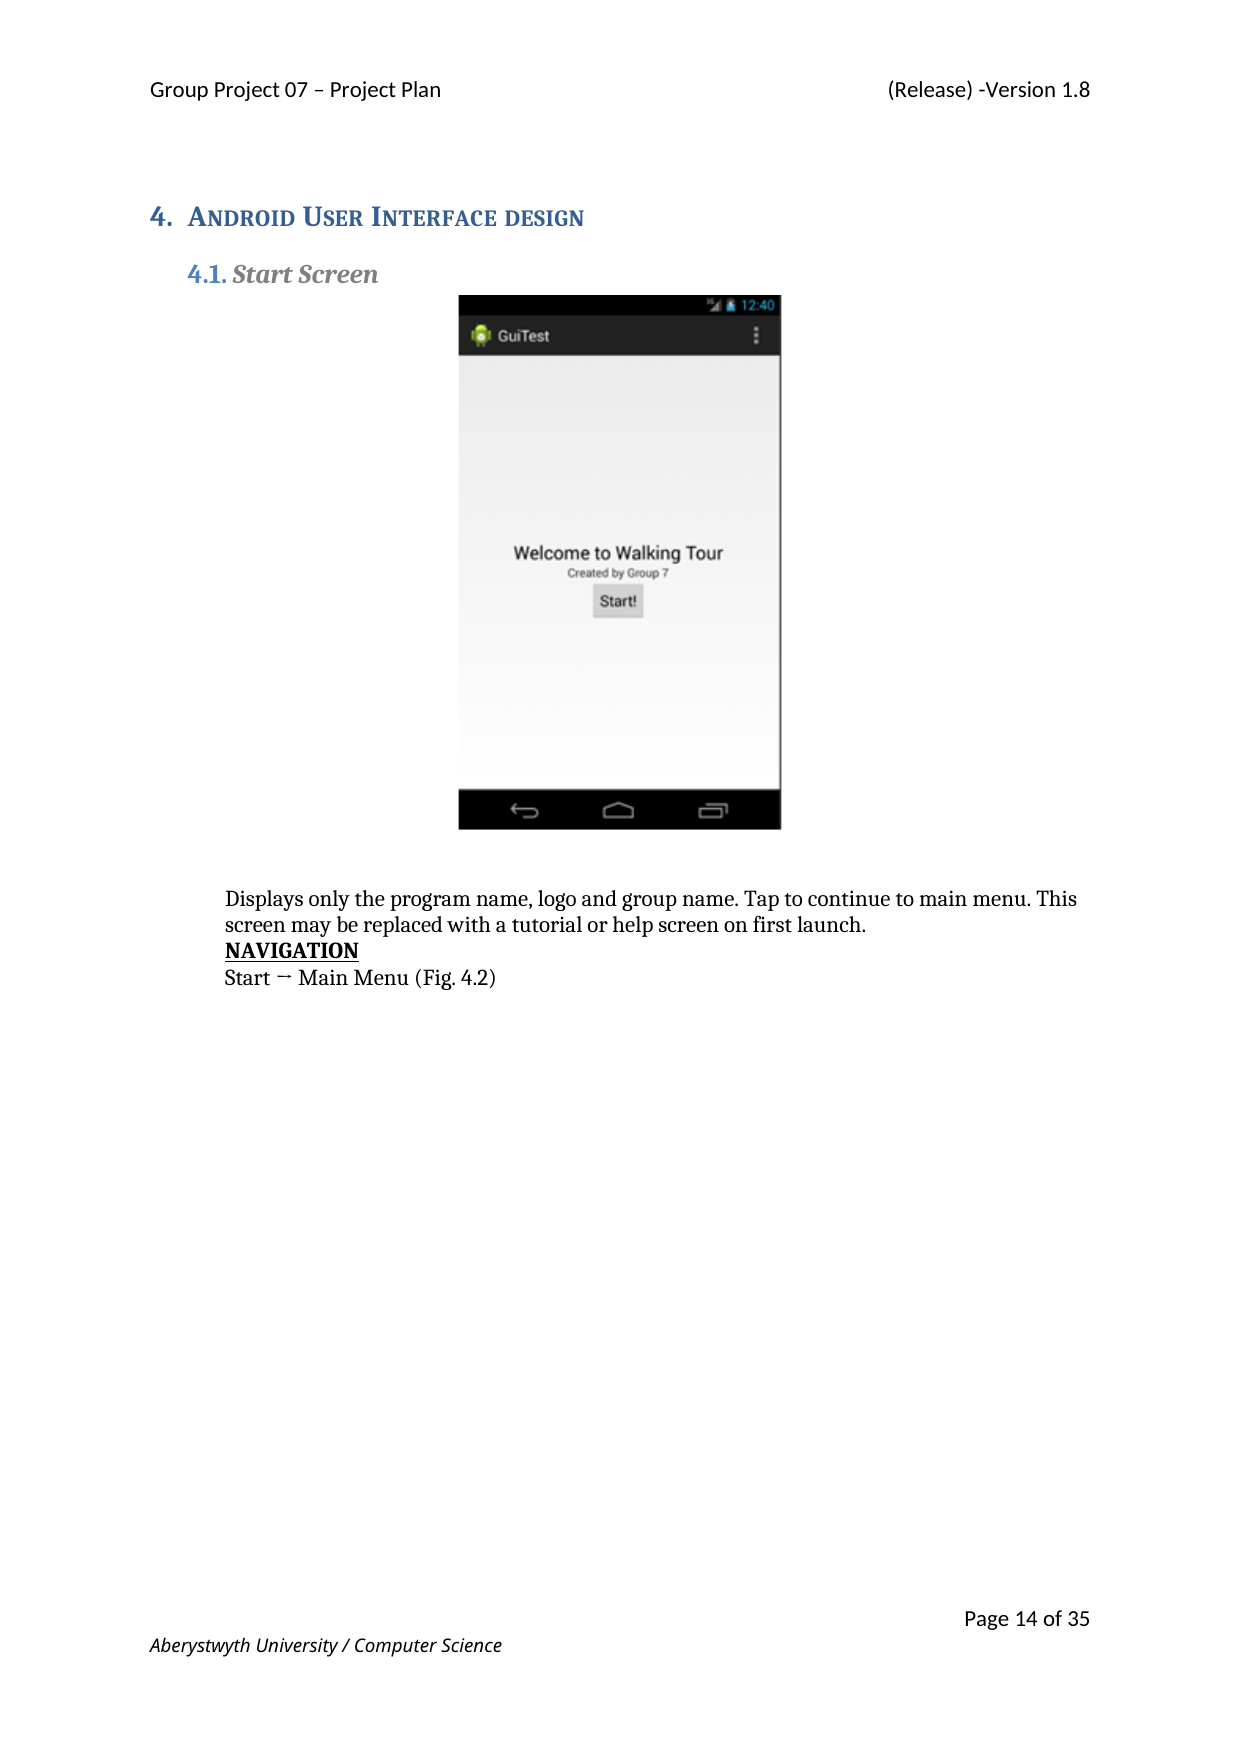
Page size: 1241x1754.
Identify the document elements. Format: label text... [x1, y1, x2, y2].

subtitle Start Screen [187, 259, 1090, 291]
text NAVIGATION [225, 938, 1090, 964]
text Displays only the program name, logo and group name. Tap to continue to main menu. This screen may be replaced with a tutorial or help screen on first launch. [225, 885, 1090, 938]
subtitle Android User Interface design [150, 200, 1090, 233]
text Start → Main Menu (Fig. 4.2) [225, 964, 1090, 991]
